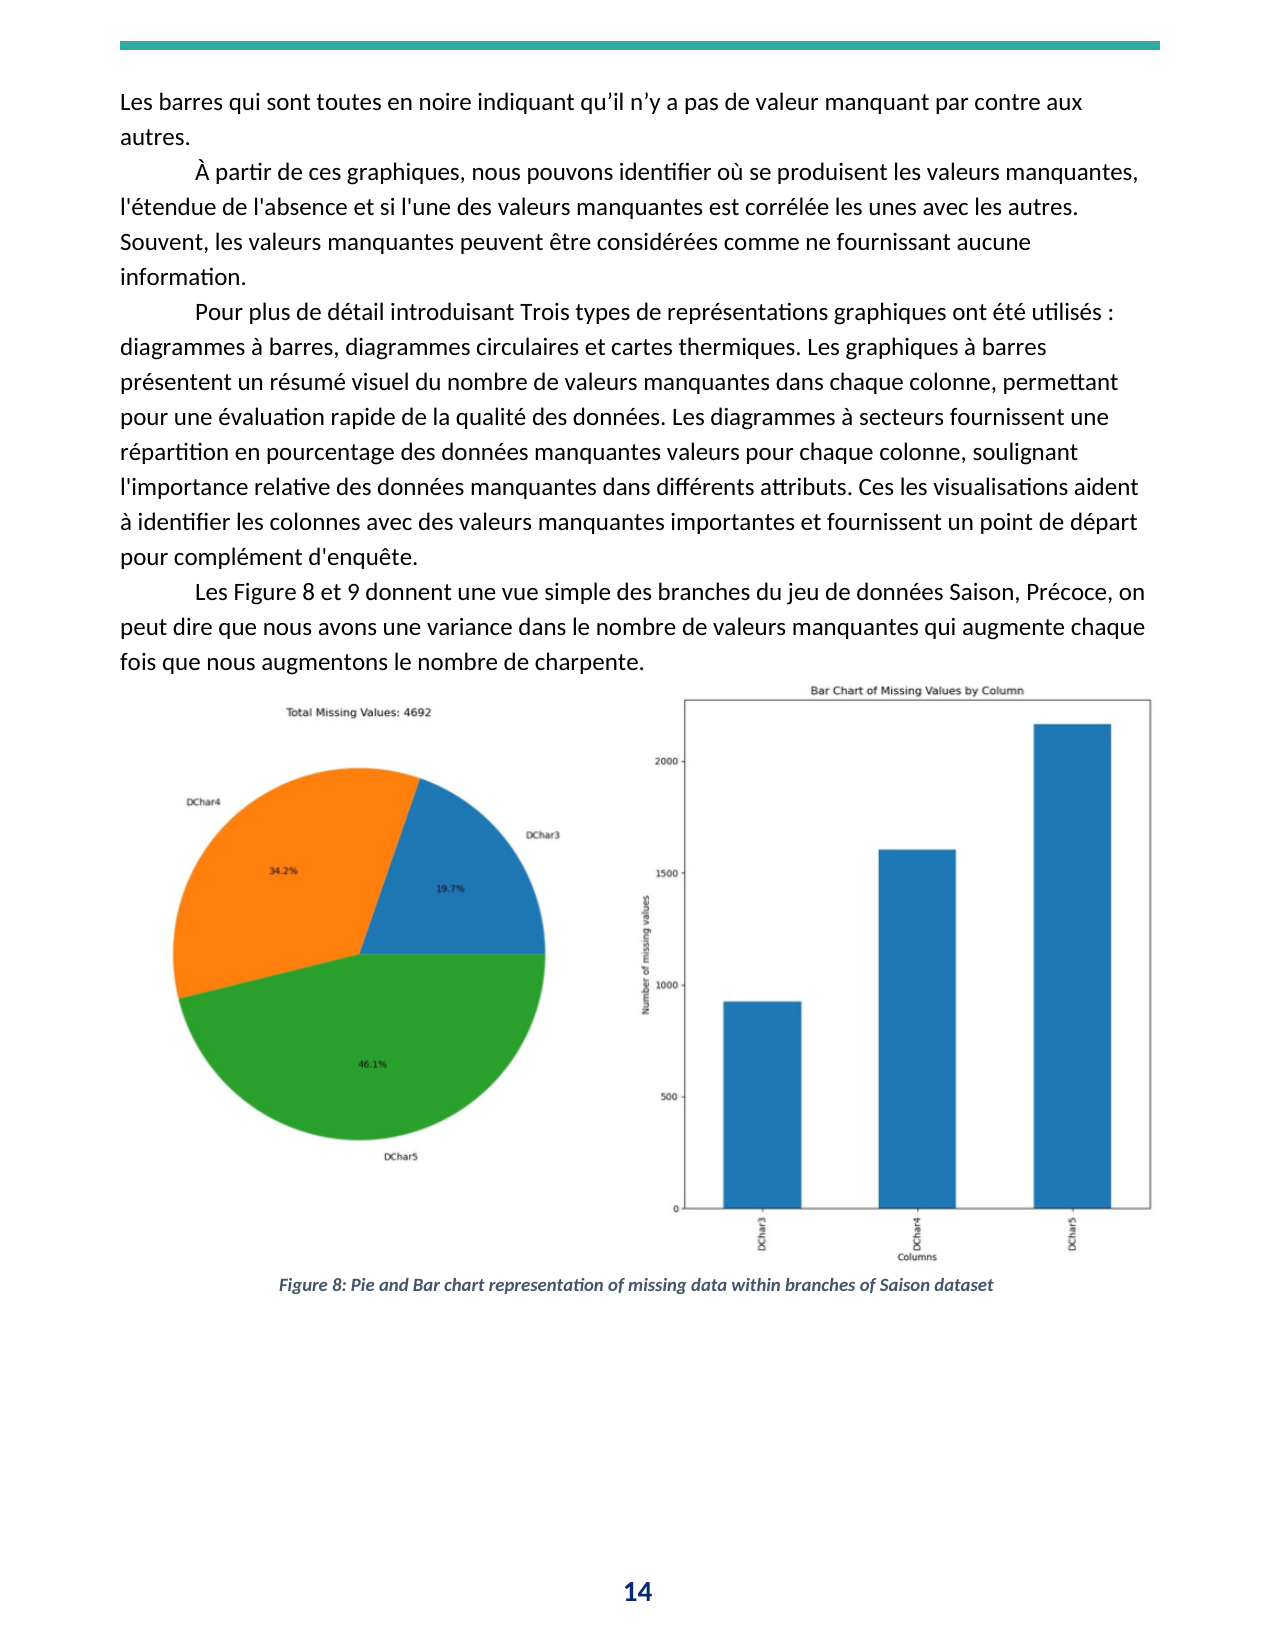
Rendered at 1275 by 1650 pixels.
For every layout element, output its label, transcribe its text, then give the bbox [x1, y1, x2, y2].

text Les Figure 8 et 9 donnent une vue simple des branches du jeu de données Saison, Précoce, on peut dire que nous avons une variance dans le nombre de valeurs manquantes qui augmente chaque fois que nous augmentons le nombre de charpente. [120, 576, 1155, 676]
text Les barres qui sont toutes en noire indiquant qu’il n’y a pas de valeur manquant par contre aux autres. [120, 86, 1155, 151]
text Pour plus de détail introduisant Trois types de représentations graphiques ont été utilisés : diagrammes à barres, diagrammes circulaires et cartes thermiques. Les graphiques à barres présentent un résumé visuel du nombre de valeurs manquantes dans chaque colonne, permettant pour une évaluation rapide de la qualité des données. Les diagrammes à secteurs fournissent une répartition en pourcentage des données manquantes valeurs pour chaque colonne, soulignant l'importance relative des données manquantes dans différents attributs. Ces les visualisations aident à identifier les colonnes avec des valeurs manquantes importantes et fournissent un point de départ pour complément d'enquête. [120, 296, 1155, 571]
text À partir de ces graphiques, nous pouvons identifier où se produisent les valeurs manquantes, l'étendue de l'absence et si l'une des valeurs manquantes est corrélée les unes avec les autres. Souvent, les valeurs manquantes peuvent être considérées comme ne fournissant aucune information. [120, 156, 1155, 291]
text Figure 8: Pie and Bar chart representation of missing data within branches of Saison dataset [120, 1273, 1155, 1296]
